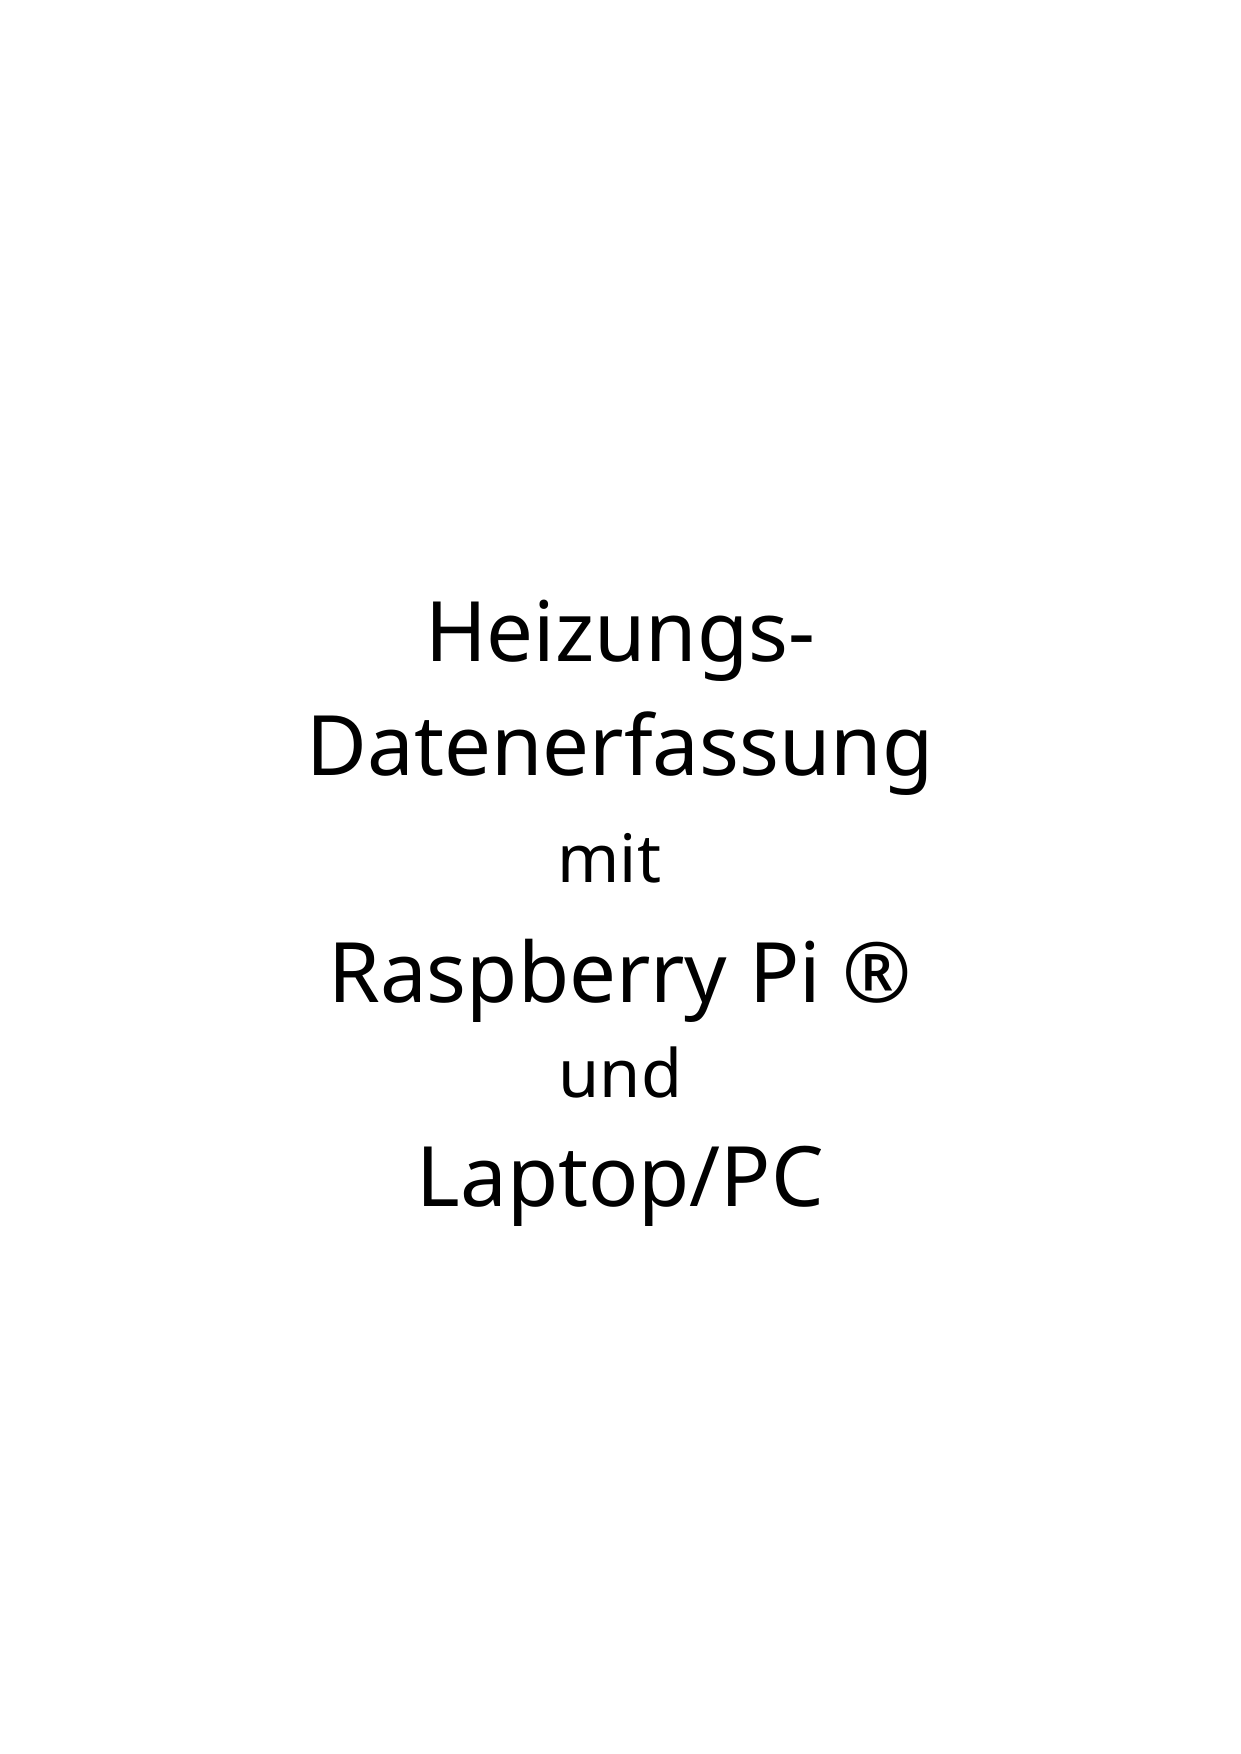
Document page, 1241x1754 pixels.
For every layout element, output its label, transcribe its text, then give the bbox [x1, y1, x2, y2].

text Heizungs-Datenerfassung [118, 572, 1122, 799]
text mit Raspberry Pi ® und Laptop/PC [118, 799, 1122, 1231]
